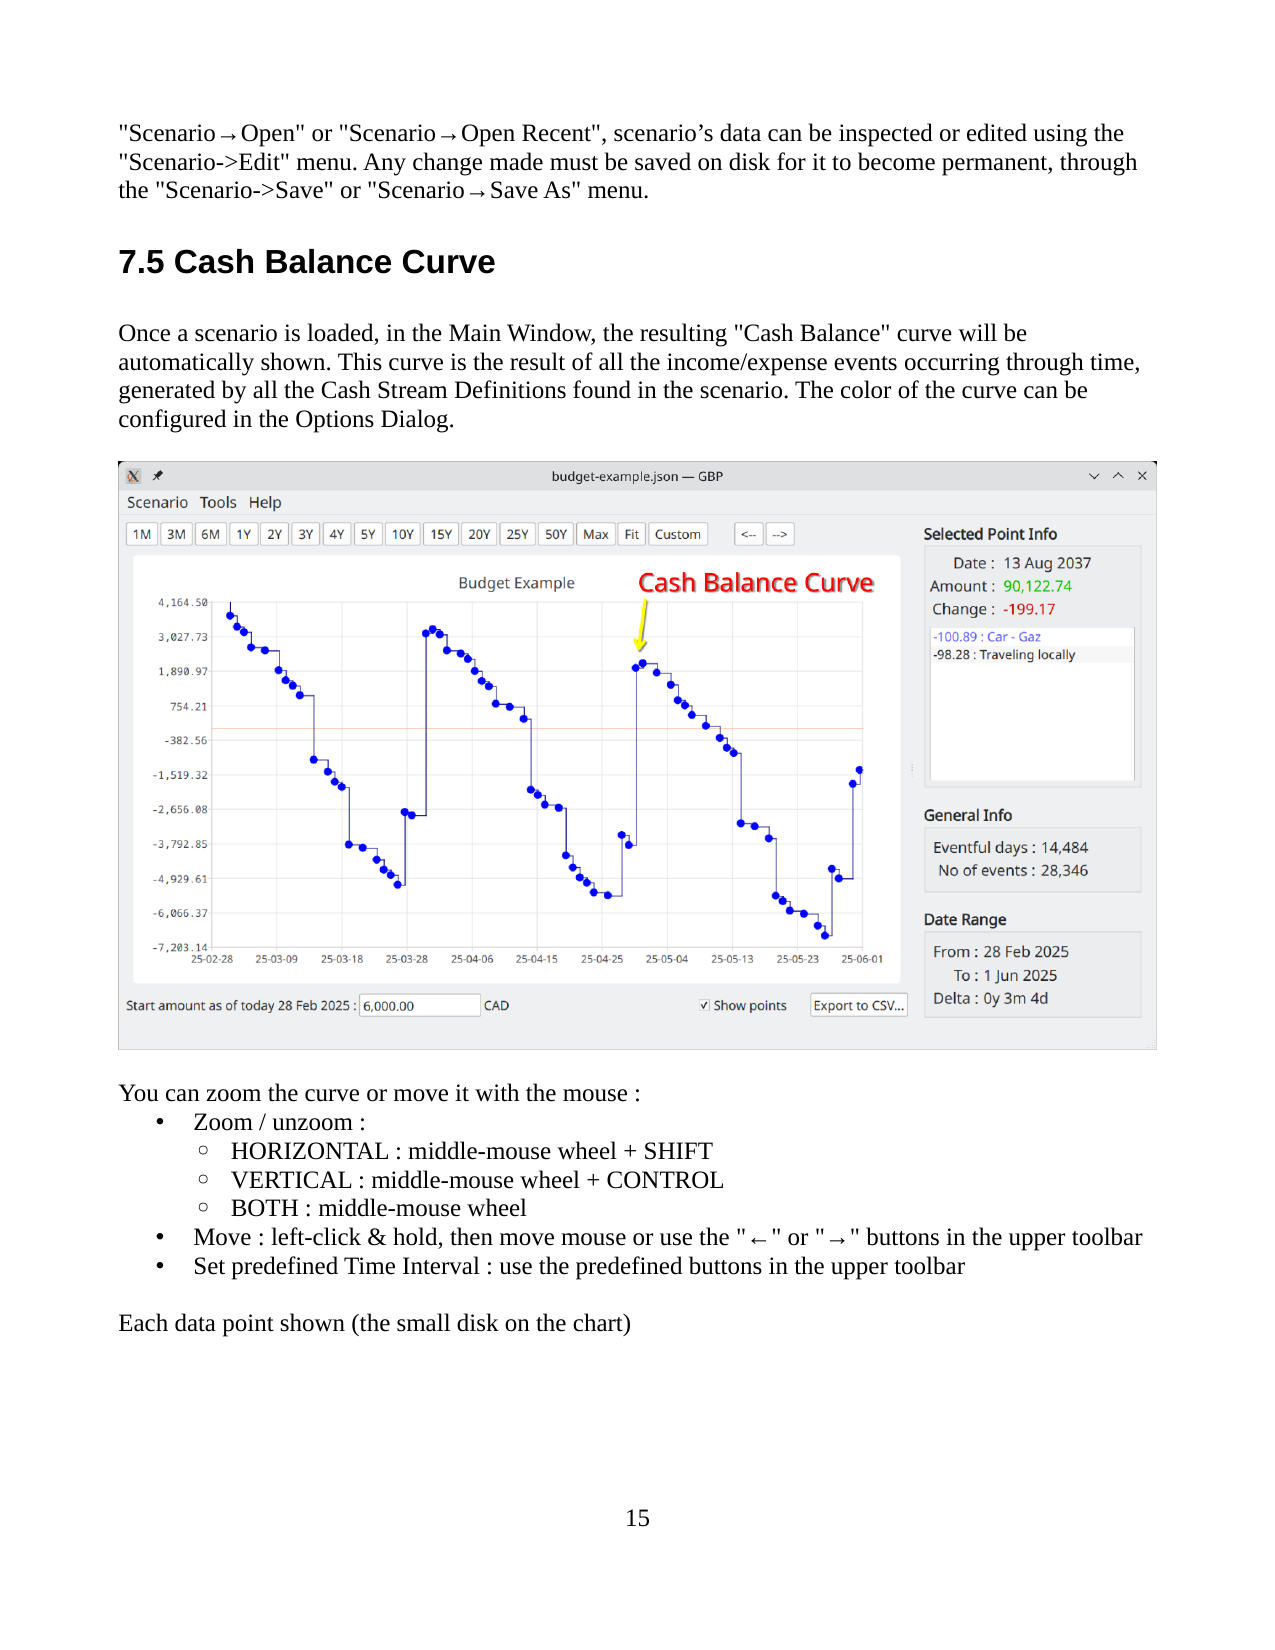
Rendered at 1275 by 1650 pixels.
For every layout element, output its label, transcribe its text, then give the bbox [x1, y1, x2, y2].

list BOTH : middle-mouse wheel [193, 1193, 1157, 1222]
list Set predefined Time Interval : use the predefined buttons in the upper toolbar [156, 1251, 1157, 1280]
text "Scenario→Open" or "Scenario→Open Recent", scenario’s data can be inspected or edited using the "Scenario->Edit" menu. Any change made must be saved on disk for it to become permanent, through the "Scenario->Save" or "Scenario→Save As" menu. [118, 118, 1157, 204]
list Move : left-click & hold, then move mouse or use the "←" or "→" buttons in the upper toolbar [156, 1222, 1157, 1251]
list Zoom / unzoom : [156, 1107, 1157, 1136]
list VERTICAL : middle-mouse wheel + CONTROL [193, 1165, 1157, 1193]
picture [118, 461, 1157, 1050]
text Once a scenario is loaded, in the Main Window, the resulting "Cash Balance" curve will be automatically shown. This curve is the result of all the income/expense events occurring through time, generated by all the Cash Stream Definitions found in the scenario. The color of the curve can be configured in the Options Dialog. [118, 318, 1157, 433]
list HORIZONTAL : middle-mouse wheel + SHIFT [193, 1136, 1157, 1165]
text You can zoom the curve or move it with the mouse : [118, 1078, 1157, 1107]
subtitle Cash Balance Curve [118, 242, 1157, 280]
text Each data point shown (the small disk on the chart) [118, 1308, 1157, 1337]
